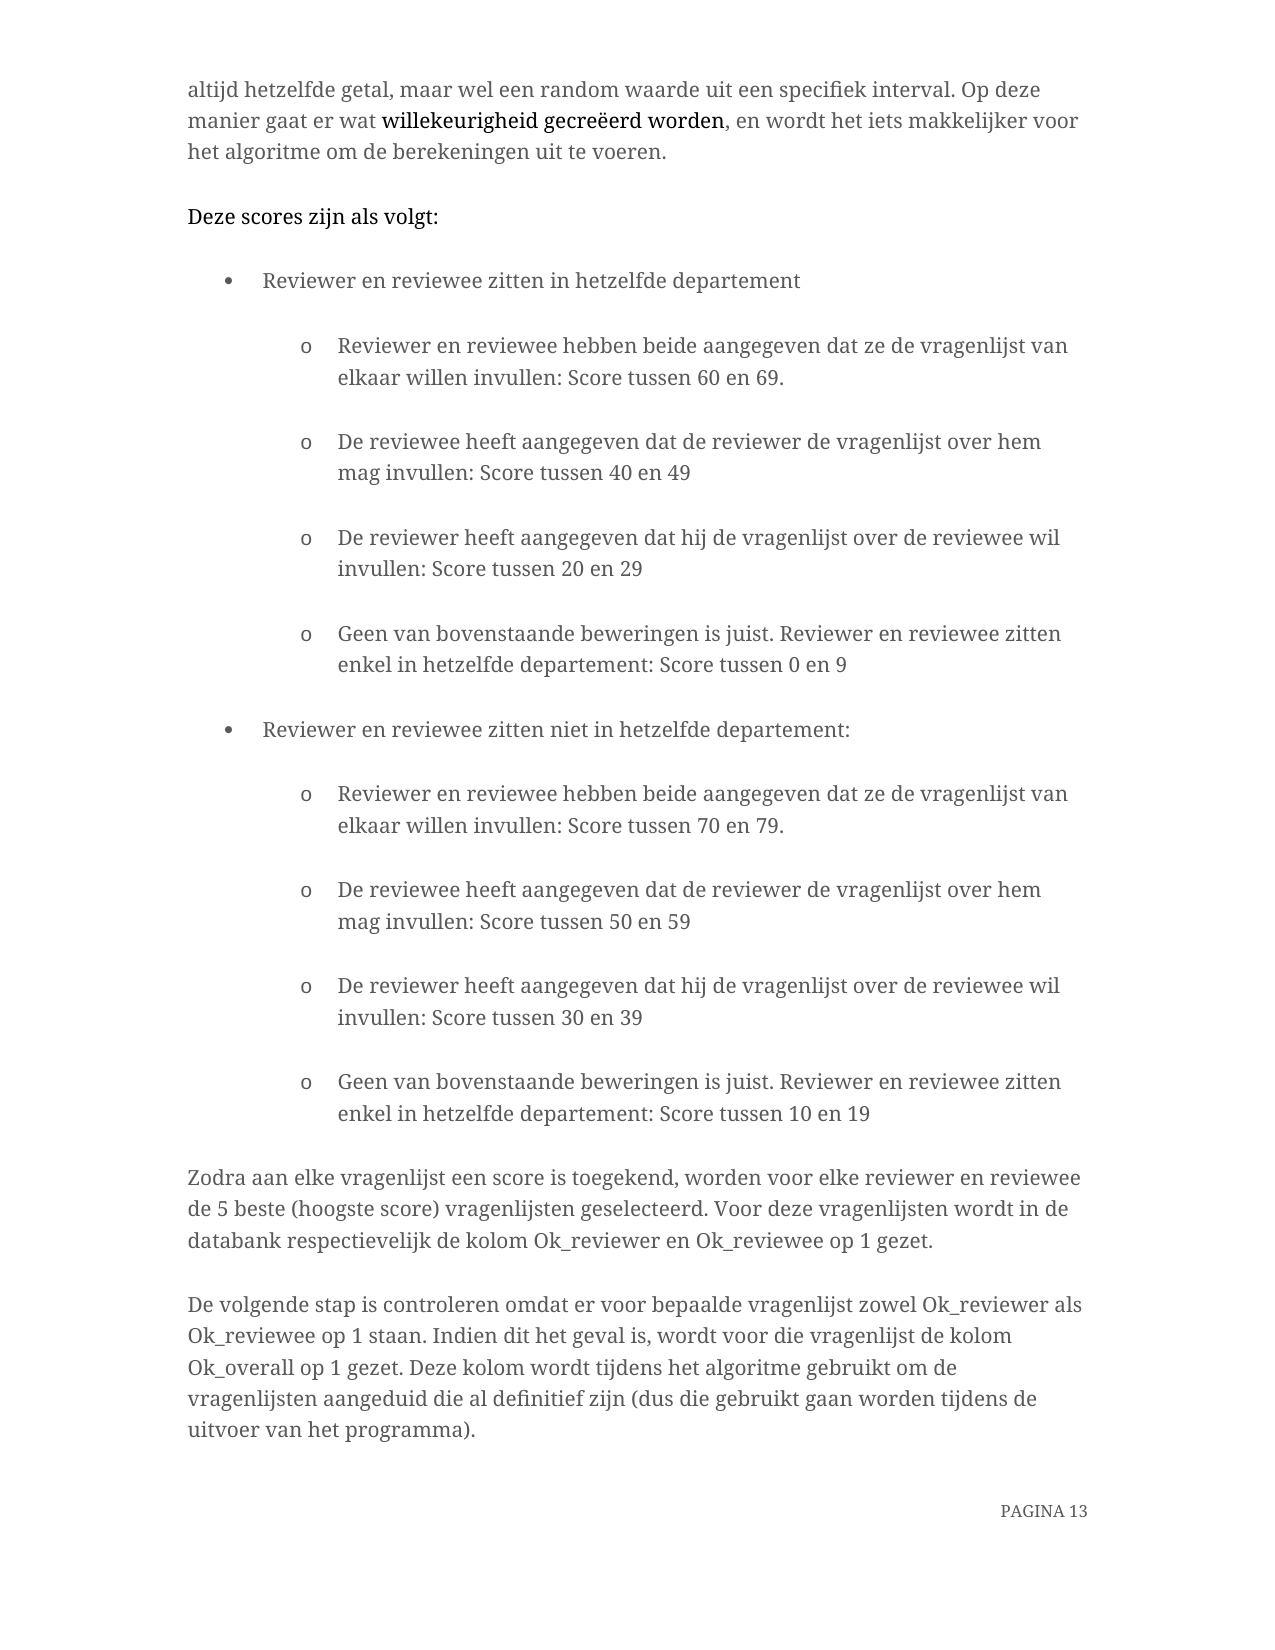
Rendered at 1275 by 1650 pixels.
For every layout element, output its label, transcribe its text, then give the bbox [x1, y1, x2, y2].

text De volgende stap is controleren omdat er voor bepaalde vragenlijst zowel Ok_reviewer als Ok_reviewee op 1 staan. Indien dit het geval is, wordt voor die vragenlijst de kolom Ok_overall op 1 gezet. Deze kolom wordt tijdens het algoritme gebruikt om de vragenlijsten aangeduid die al definitief zijn (dus die gebruikt gaan worden tijdens de uitvoer van het programma). [187, 1290, 1087, 1444]
list Reviewer en reviewee hebben beide aangegeven dat ze de vragenlijst van elkaar willen invullen: Score tussen 60 en 69. [300, 331, 1087, 391]
list Geen van bovenstaande beweringen is juist. Reviewer en reviewee zitten enkel in hetzelfde departement: Score tussen 0 en 9 [300, 619, 1087, 679]
list De reviewee heeft aangegeven dat de reviewer de vragenlijst over hem mag invullen: Score tussen 40 en 49 [300, 427, 1087, 487]
text altijd hetzelfde getal, maar wel een random waarde uit een specifiek interval. Op deze manier gaat er wat willekeurigheid gecreëerd worden, en wordt het iets makkelijker voor het algoritme om de berekeningen uit te voeren. [187, 75, 1087, 166]
list Reviewer en reviewee zitten in hetzelfde departement [225, 267, 1087, 295]
list Reviewer en reviewee zitten niet in hetzelfde departement: [225, 715, 1087, 743]
text Zodra aan elke vragenlijst een score is toegekend, worden voor elke reviewer en reviewee de 5 beste (hoogste score) vragenlijsten geselecteerd. Voor deze vragenlijsten wordt in de databank respectievelijk de kolom Ok_reviewer en Ok_reviewee op 1 gezet. [187, 1163, 1087, 1254]
list Geen van bovenstaande beweringen is juist. Reviewer en reviewee zitten enkel in hetzelfde departement: Score tussen 10 en 19 [300, 1067, 1087, 1127]
list De reviewer heeft aangegeven dat hij de vragenlijst over de reviewee wil invullen: Score tussen 30 en 39 [300, 971, 1087, 1031]
list De reviewee heeft aangegeven dat de reviewer de vragenlijst over hem mag invullen: Score tussen 50 en 59 [300, 876, 1087, 935]
list Reviewer en reviewee hebben beide aangegeven dat ze de vragenlijst van elkaar willen invullen: Score tussen 70 en 79. [300, 779, 1087, 839]
list De reviewer heeft aangegeven dat hij de vragenlijst over de reviewee wil invullen: Score tussen 20 en 29 [300, 523, 1087, 583]
text Deze scores zijn als volgt: [187, 202, 1087, 231]
